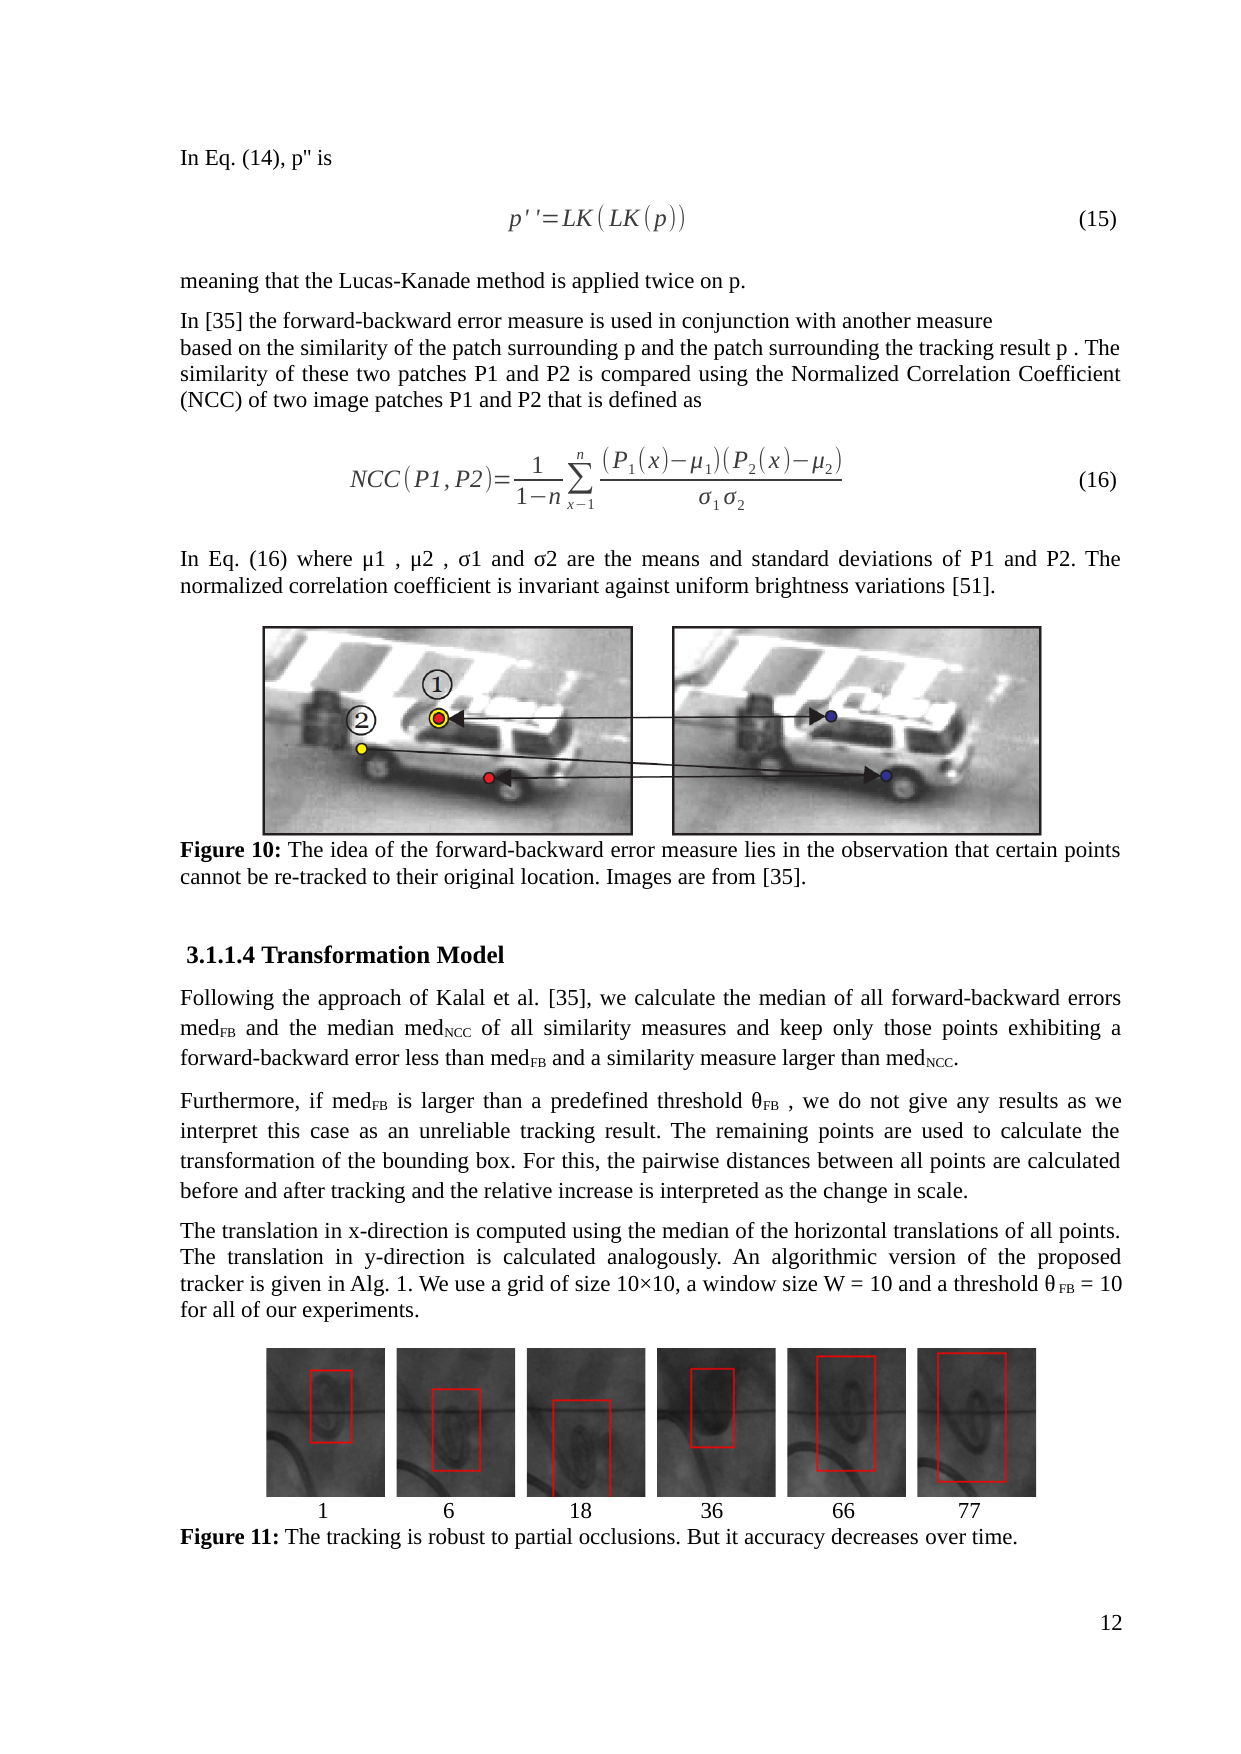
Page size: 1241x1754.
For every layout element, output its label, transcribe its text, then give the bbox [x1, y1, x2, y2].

text In Eq. (14), p'' is [180, 144, 1122, 171]
picture [787, 1348, 906, 1497]
text In Eq. (16) where μ1 , μ2 , σ1 and σ2 are the means and standard deviations of P1 and P2. The normalized correlation coefficient is invariant against uniform brightness variations [51]. [180, 545, 1122, 598]
text meaning that the Lucas-Kanade method is applied twice on p. [180, 265, 1122, 295]
picture [657, 1348, 776, 1497]
table_cell Figure 10: The idea of the forward-backward error measure lies in the observation that certain points cannot be re-tracked to their original location. Images are from [35]. [180, 837, 1122, 889]
table_header [180, 197, 1018, 239]
picture [526, 1348, 646, 1497]
picture [260, 624, 1043, 837]
text Furthermore, if medFB is larger than a predefined threshold θFB , we do not give any results as we interpret this case as an unreliable tracking result. The remaining points are used to calculate the transformation of the bounding box. For this, the pairwise distances between all points are calculated before and after tracking and the relative increase is interpreted as the change in scale. [180, 1084, 1122, 1204]
picture [266, 1348, 385, 1497]
text The translation in x-direction is computed using the median of the horizontal translations of all points. The translation in y-direction is calculated analogously. An algorithmic version of the proposed tracker is given in Alg. 1. We use a grid of size 10×10, a window size W = 10 and a threshold θFB = 10 for all of our experiments. [180, 1217, 1122, 1322]
picture [917, 1348, 1037, 1497]
table_cell Figure 11: The tracking is robust to partial occlusions. But it accuracy decreases over time. [180, 1524, 1122, 1550]
subtitle Transformation Model [180, 941, 1122, 969]
text In [35] the forward-backward error measure is used in conjunction with another measure [180, 307, 1122, 334]
picture [396, 1348, 516, 1497]
text based on the similarity of the patch surrounding p and the patch surrounding the tracking result p . The similarity of these two patches P1 and P2 is compared using the Normalized Correlation Coefficient (NCC) of two image patches P1 and P2 that is defined as [180, 334, 1122, 413]
table_header 1 6 18 36 66 77 [180, 1349, 1122, 1523]
table_header (15) [1018, 197, 1122, 239]
table_header [180, 439, 1018, 519]
text Following the approach of Kalal et al. [35], we calculate the median of all forward-backward errors medFB and the median medNCC of all similarity measures and keep only those points exhibiting a forward-backward error less than medFB and a similarity measure larger than medNCC. [180, 982, 1122, 1072]
table_header [180, 624, 260, 837]
table_header (16) [1018, 439, 1122, 519]
table_header [1043, 624, 1122, 837]
